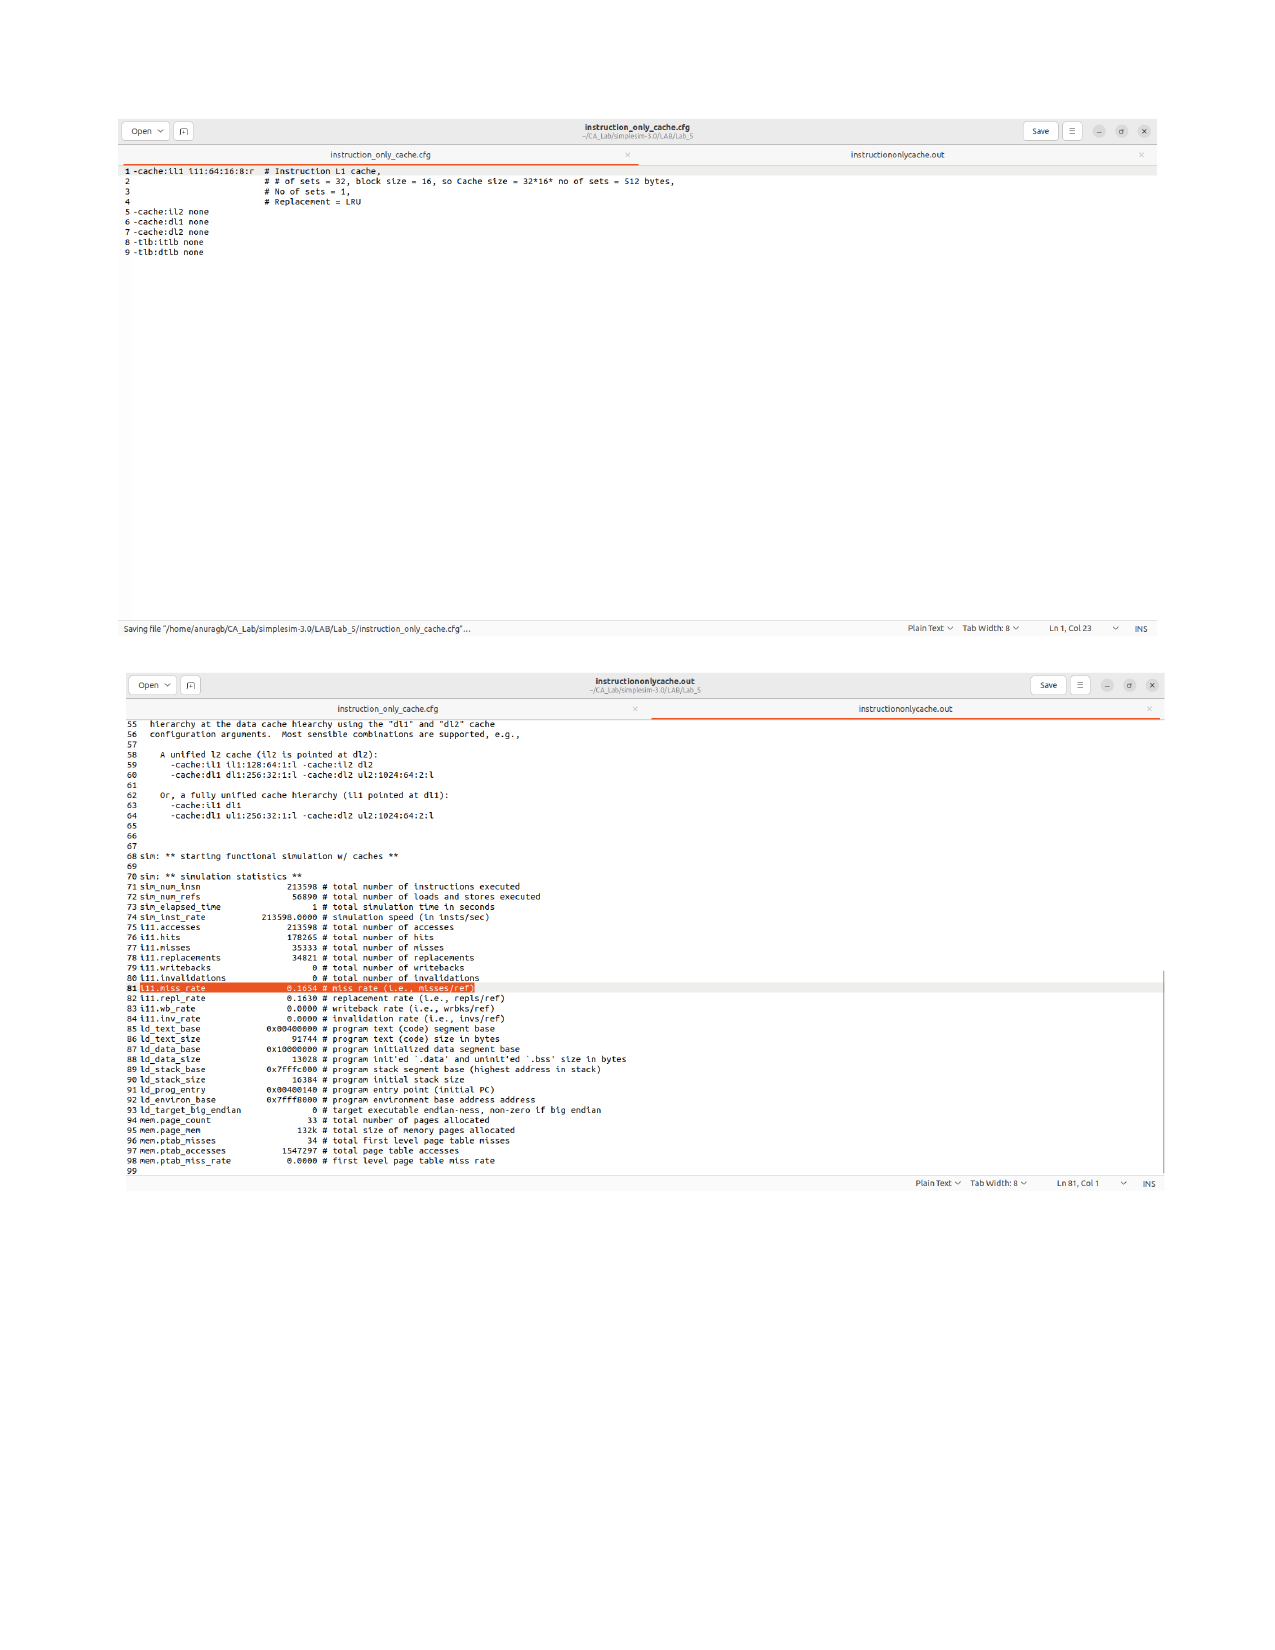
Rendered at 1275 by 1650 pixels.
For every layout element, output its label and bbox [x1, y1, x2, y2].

picture [118, 118, 1157, 636]
picture [126, 672, 1165, 1191]
